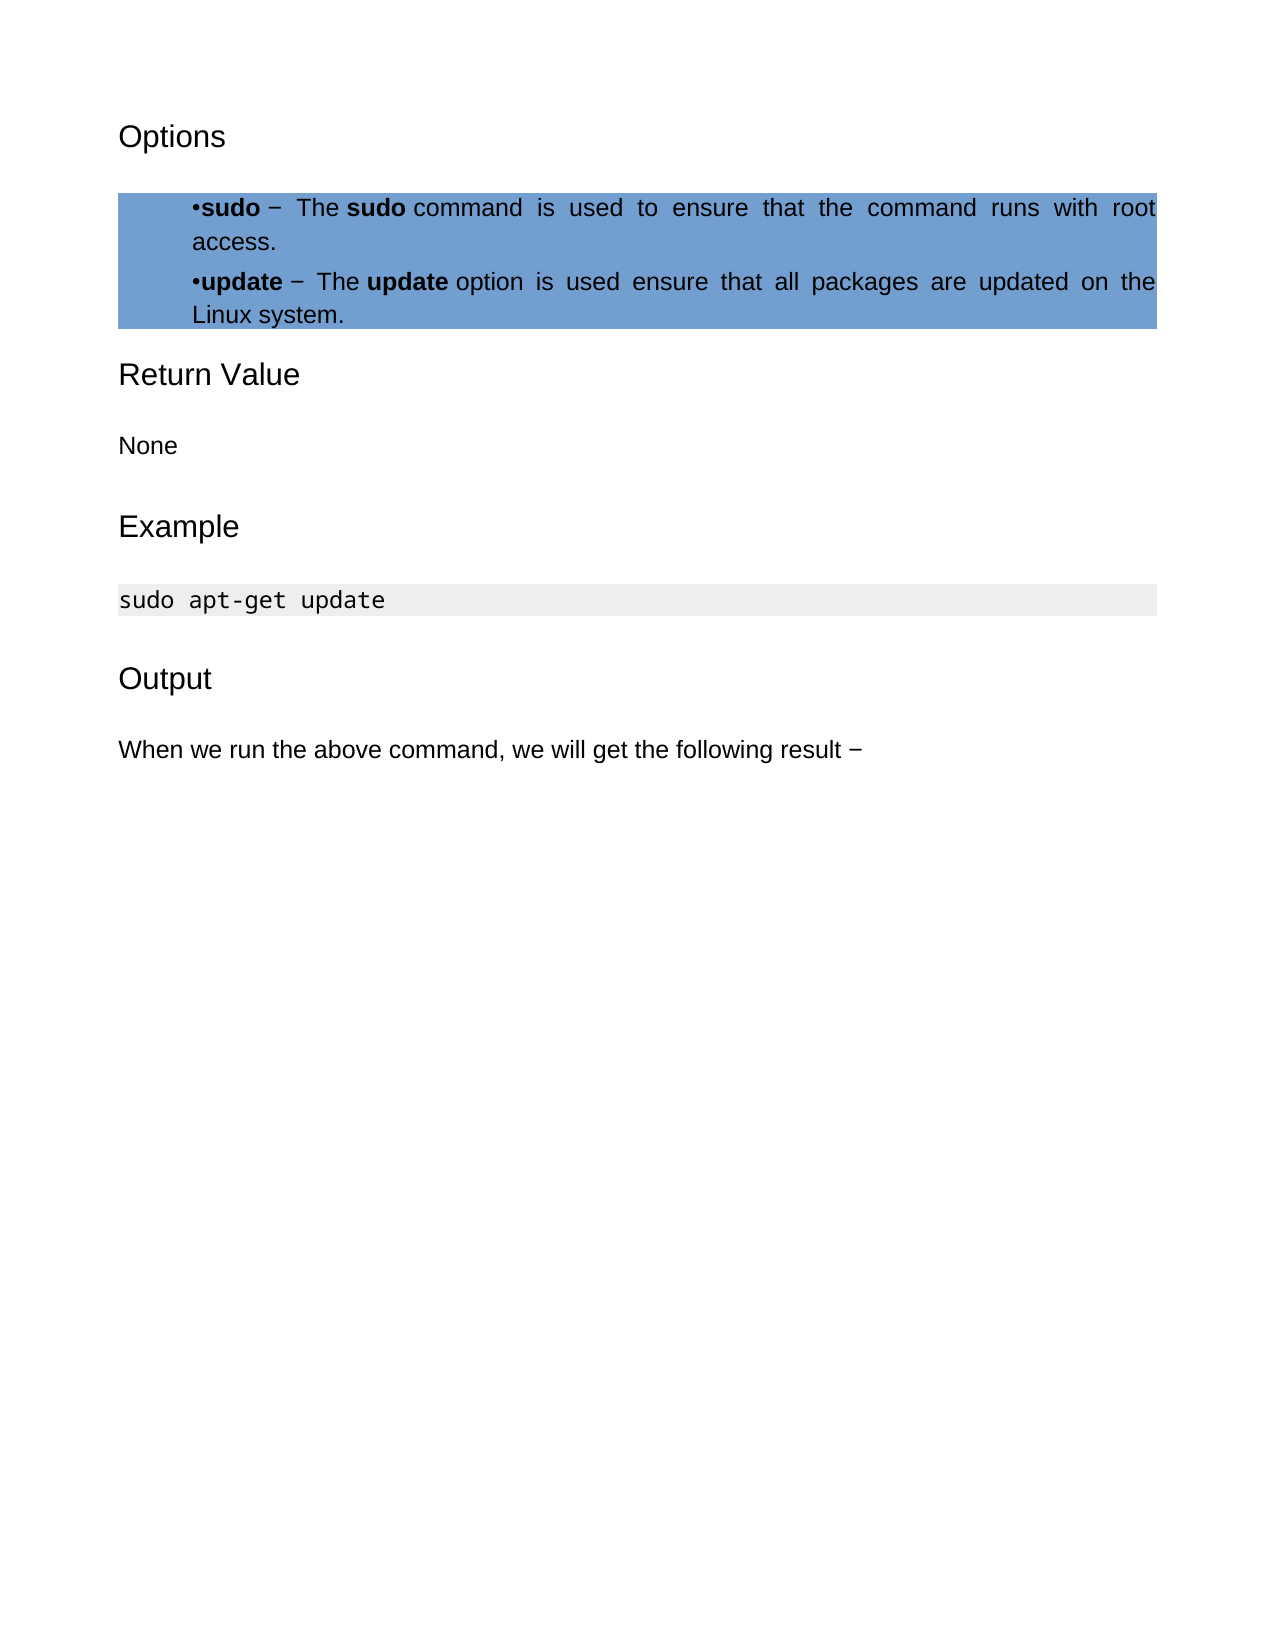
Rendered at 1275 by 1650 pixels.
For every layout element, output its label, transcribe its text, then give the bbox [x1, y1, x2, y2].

subtitle Return Value [118, 356, 1157, 392]
list sudo − The sudo command is used to ensure that the command runs with root access. [118, 193, 1157, 255]
list update − The update option is used ensure that all packages are updated on the Linux system. [118, 267, 1157, 329]
subtitle Output [118, 660, 1157, 696]
subtitle Example [118, 508, 1157, 544]
text None [118, 431, 1157, 460]
text sudo apt-get update [118, 584, 1157, 616]
subtitle Options [118, 118, 1157, 154]
text When we run the above command, we will get the following result − [118, 735, 1157, 764]
